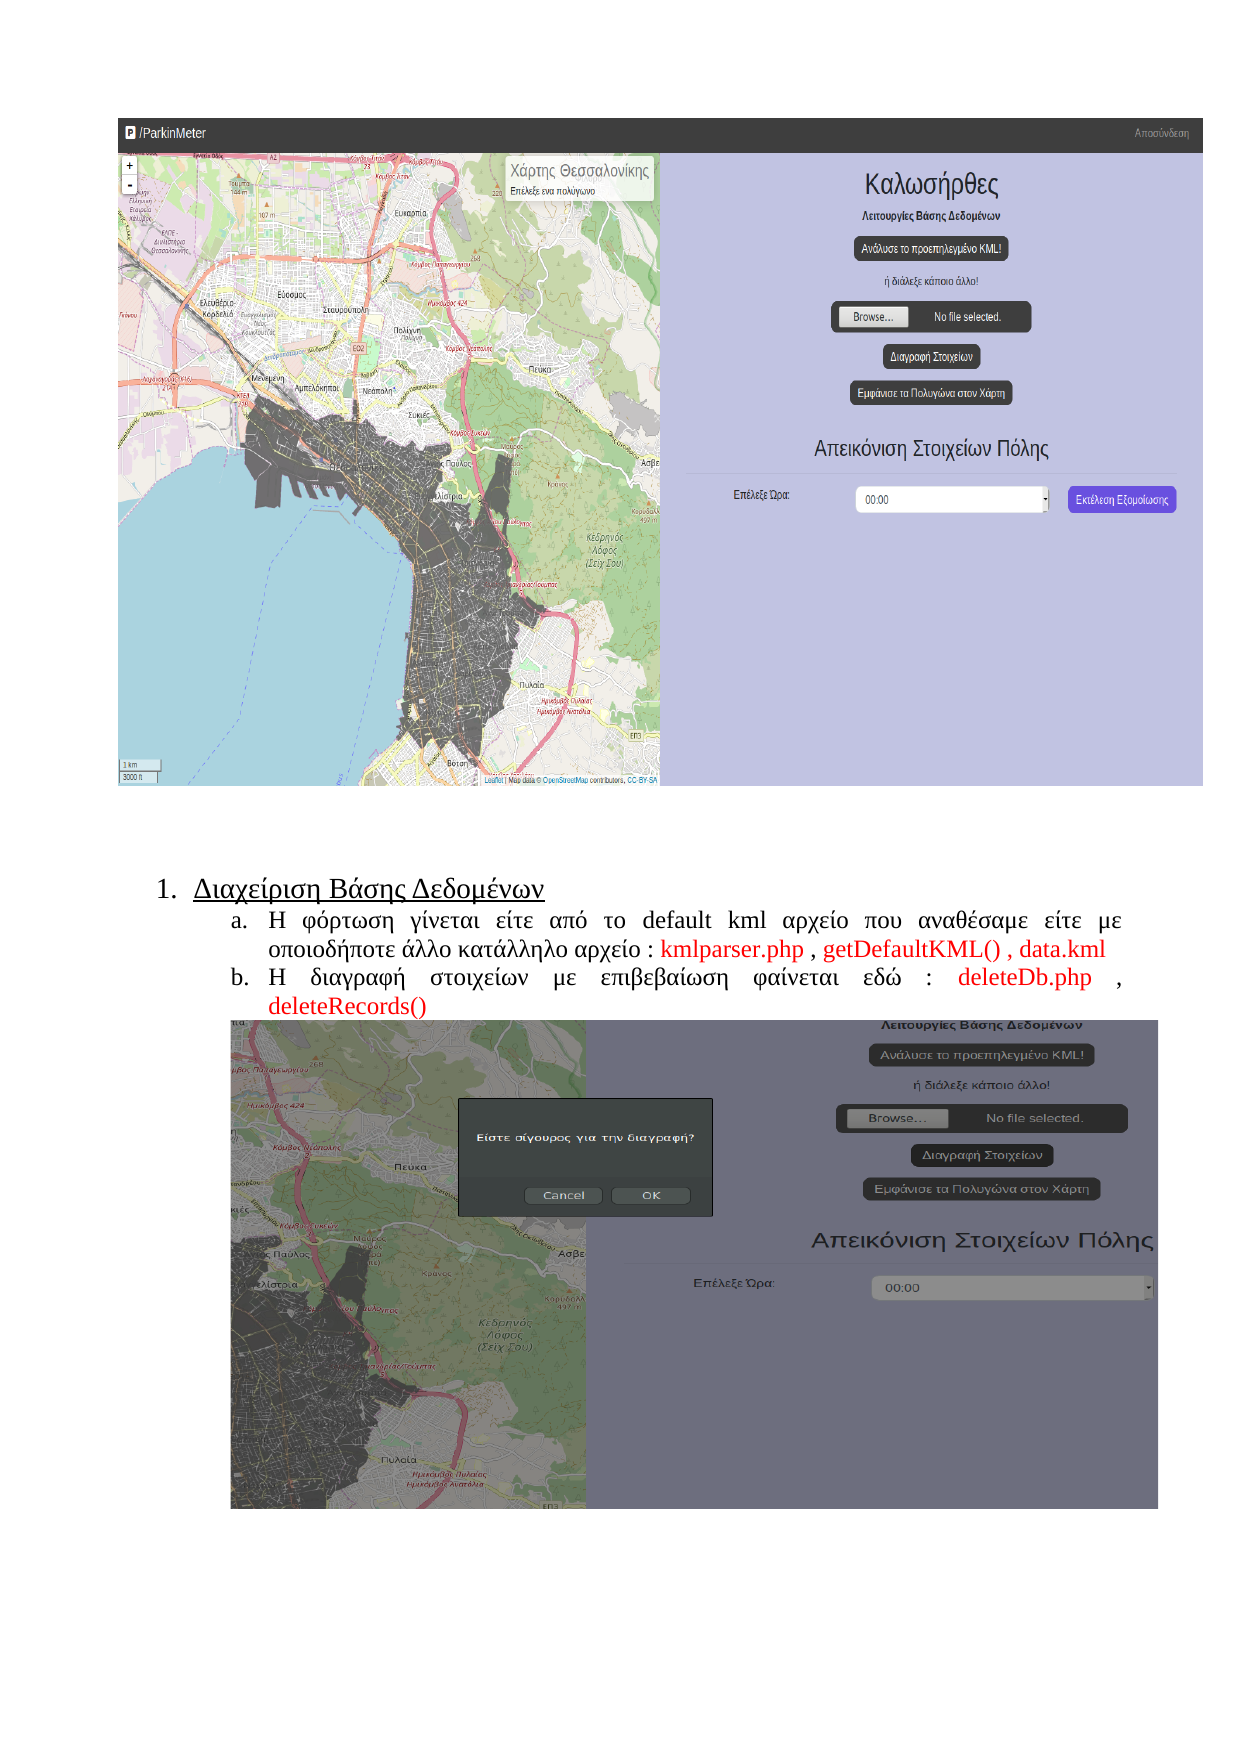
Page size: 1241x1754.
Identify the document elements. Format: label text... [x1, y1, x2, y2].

list Η φόρτωση γίνεται είτε από το default kml αρχείο που αναθέσαμε είτε με οποιοδήποτε άλλο κατάλληλο αρχείο : kmlparser.php , getDefaultKML() , data.kml [231, 905, 1122, 962]
list H διαγραφή στοιχείων με επιβεβαίωση φαίνεται εδώ : deleteDb.php , deleteRecords() [231, 962, 1122, 1020]
list Διαχείριση Βάσης Δεδομένων [156, 871, 1122, 905]
